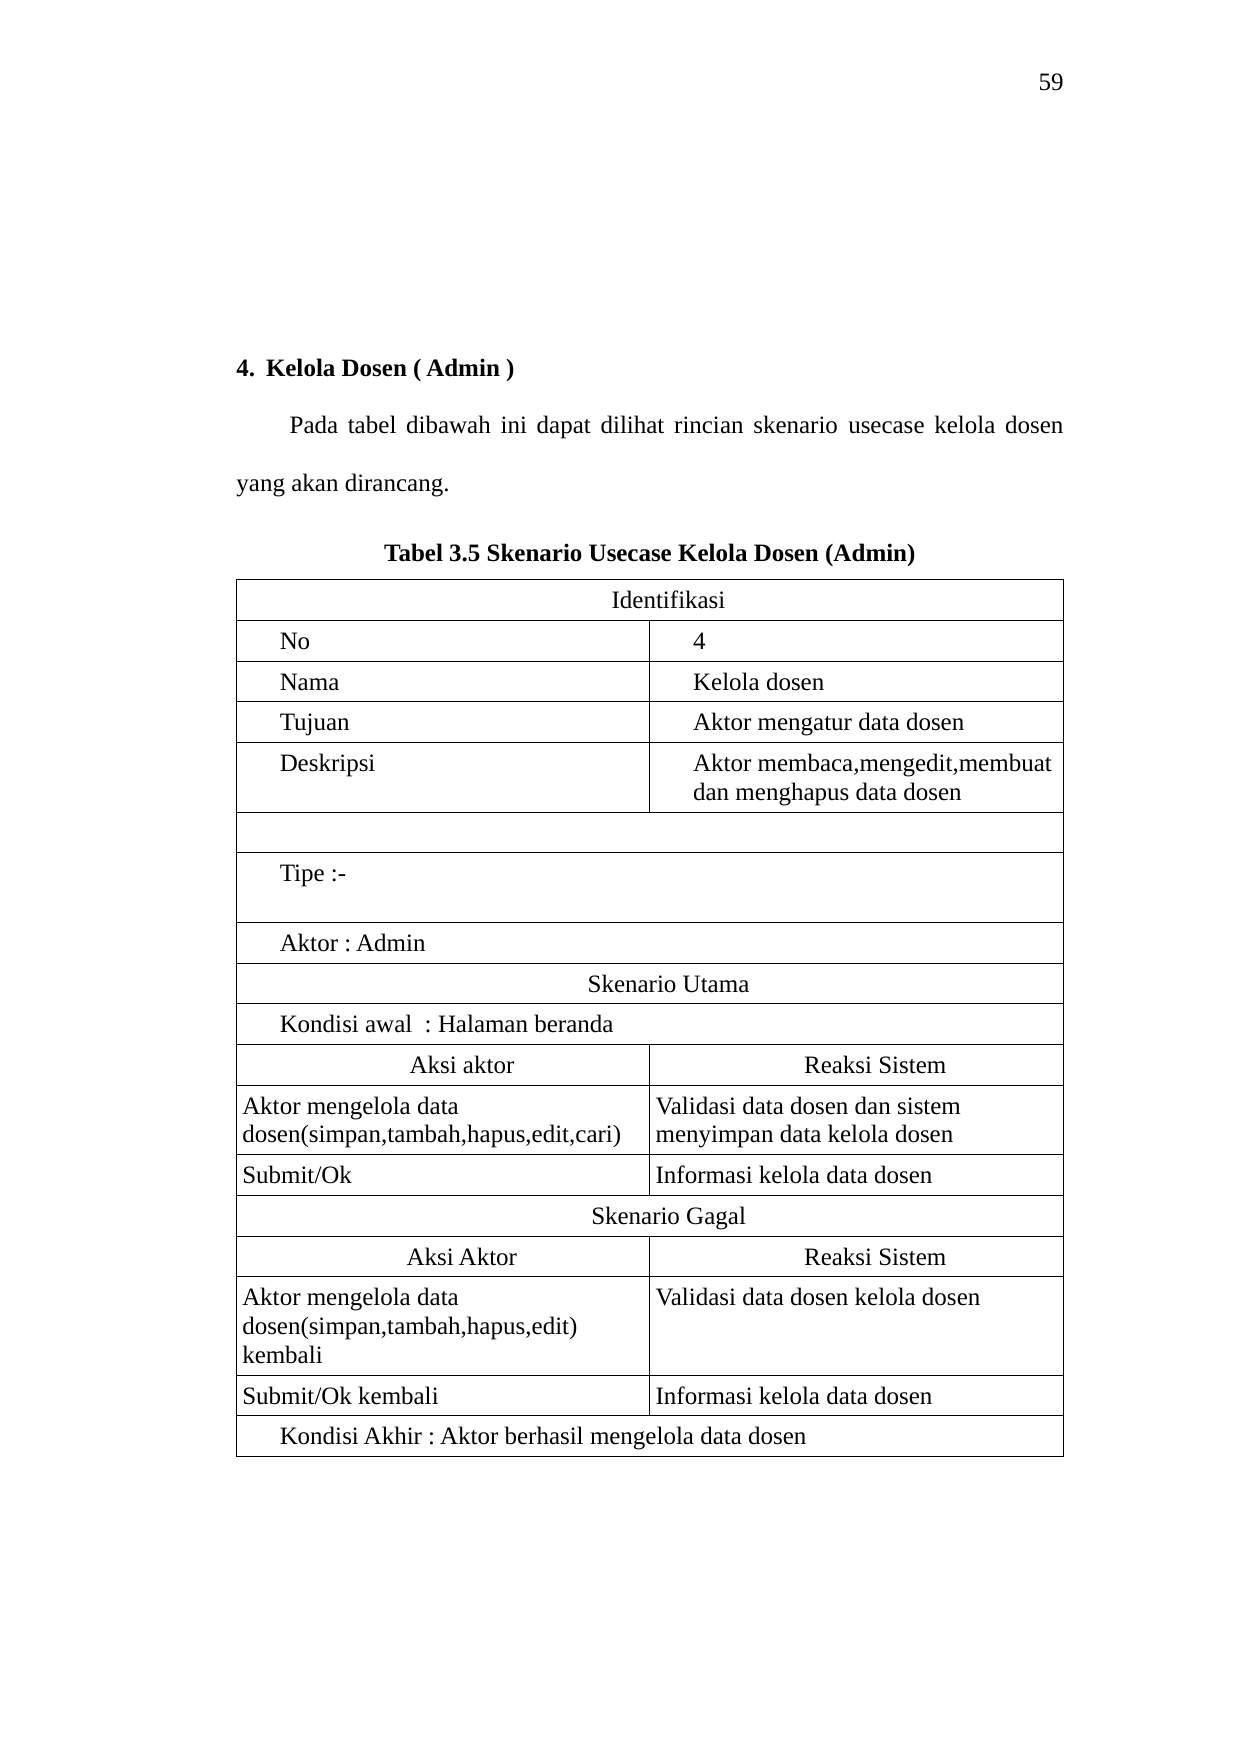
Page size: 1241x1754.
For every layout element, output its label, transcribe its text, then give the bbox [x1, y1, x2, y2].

table_cell Informasi kelola data dosen [650, 1376, 1063, 1415]
table_cell Reaksi Sistem [650, 1237, 1063, 1276]
text Pada tabel dibawah ini dapat dilihat rincian skenario usecase kelola dosen yang akan dirancang. [236, 410, 1063, 497]
table_cell Validasi data dosen dan sistem menyimpan data kelola dosen [650, 1086, 1063, 1154]
table_cell Aktor mengelola data dosen(simpan,tambah,hapus,edit) kembali [237, 1277, 649, 1374]
table_cell Submit/Ok [237, 1155, 649, 1195]
table_cell Nama [237, 662, 649, 701]
table_cell Aktor mengelola data dosen(simpan,tambah,hapus,edit,cari) [237, 1086, 649, 1154]
table_cell Aktor membaca,mengedit,membuat dan menghapus data dosen [650, 743, 1063, 811]
table_cell Skenario Gagal [237, 1196, 1063, 1236]
table_cell Submit/Ok kembali [237, 1376, 649, 1415]
table_cell Informasi kelola data dosen [650, 1155, 1063, 1195]
table_cell Aktor mengatur data dosen [650, 702, 1063, 742]
table_cell Kondisi awal : Halaman beranda [237, 1004, 1063, 1044]
table_header Identifikasi [237, 580, 1063, 620]
table_cell Aktor : Admin [237, 923, 1063, 962]
table_cell Reaksi Sistem [650, 1045, 1063, 1084]
table_cell Tujuan [237, 702, 649, 742]
table_cell Skenario Utama [237, 964, 1063, 1003]
table_cell Deskripsi [237, 743, 649, 811]
list Kelola Dosen ( Admin ) [236, 353, 1063, 382]
text Tabel 3.5 Skenario Usecase Kelola Dosen (Admin) [236, 538, 1063, 567]
table_cell Kondisi Akhir : Aktor berhasil mengelola data dosen [237, 1416, 1063, 1456]
table_cell [237, 813, 1063, 852]
table_cell Aksi aktor [237, 1045, 649, 1084]
table_cell Kelola dosen [650, 662, 1063, 701]
table_cell Tipe :- [237, 853, 1063, 922]
table_cell Validasi data dosen kelola dosen [650, 1277, 1063, 1374]
table_cell 4 [650, 621, 1063, 661]
table_cell Aksi Aktor [237, 1237, 649, 1276]
table_cell No [237, 621, 649, 661]
